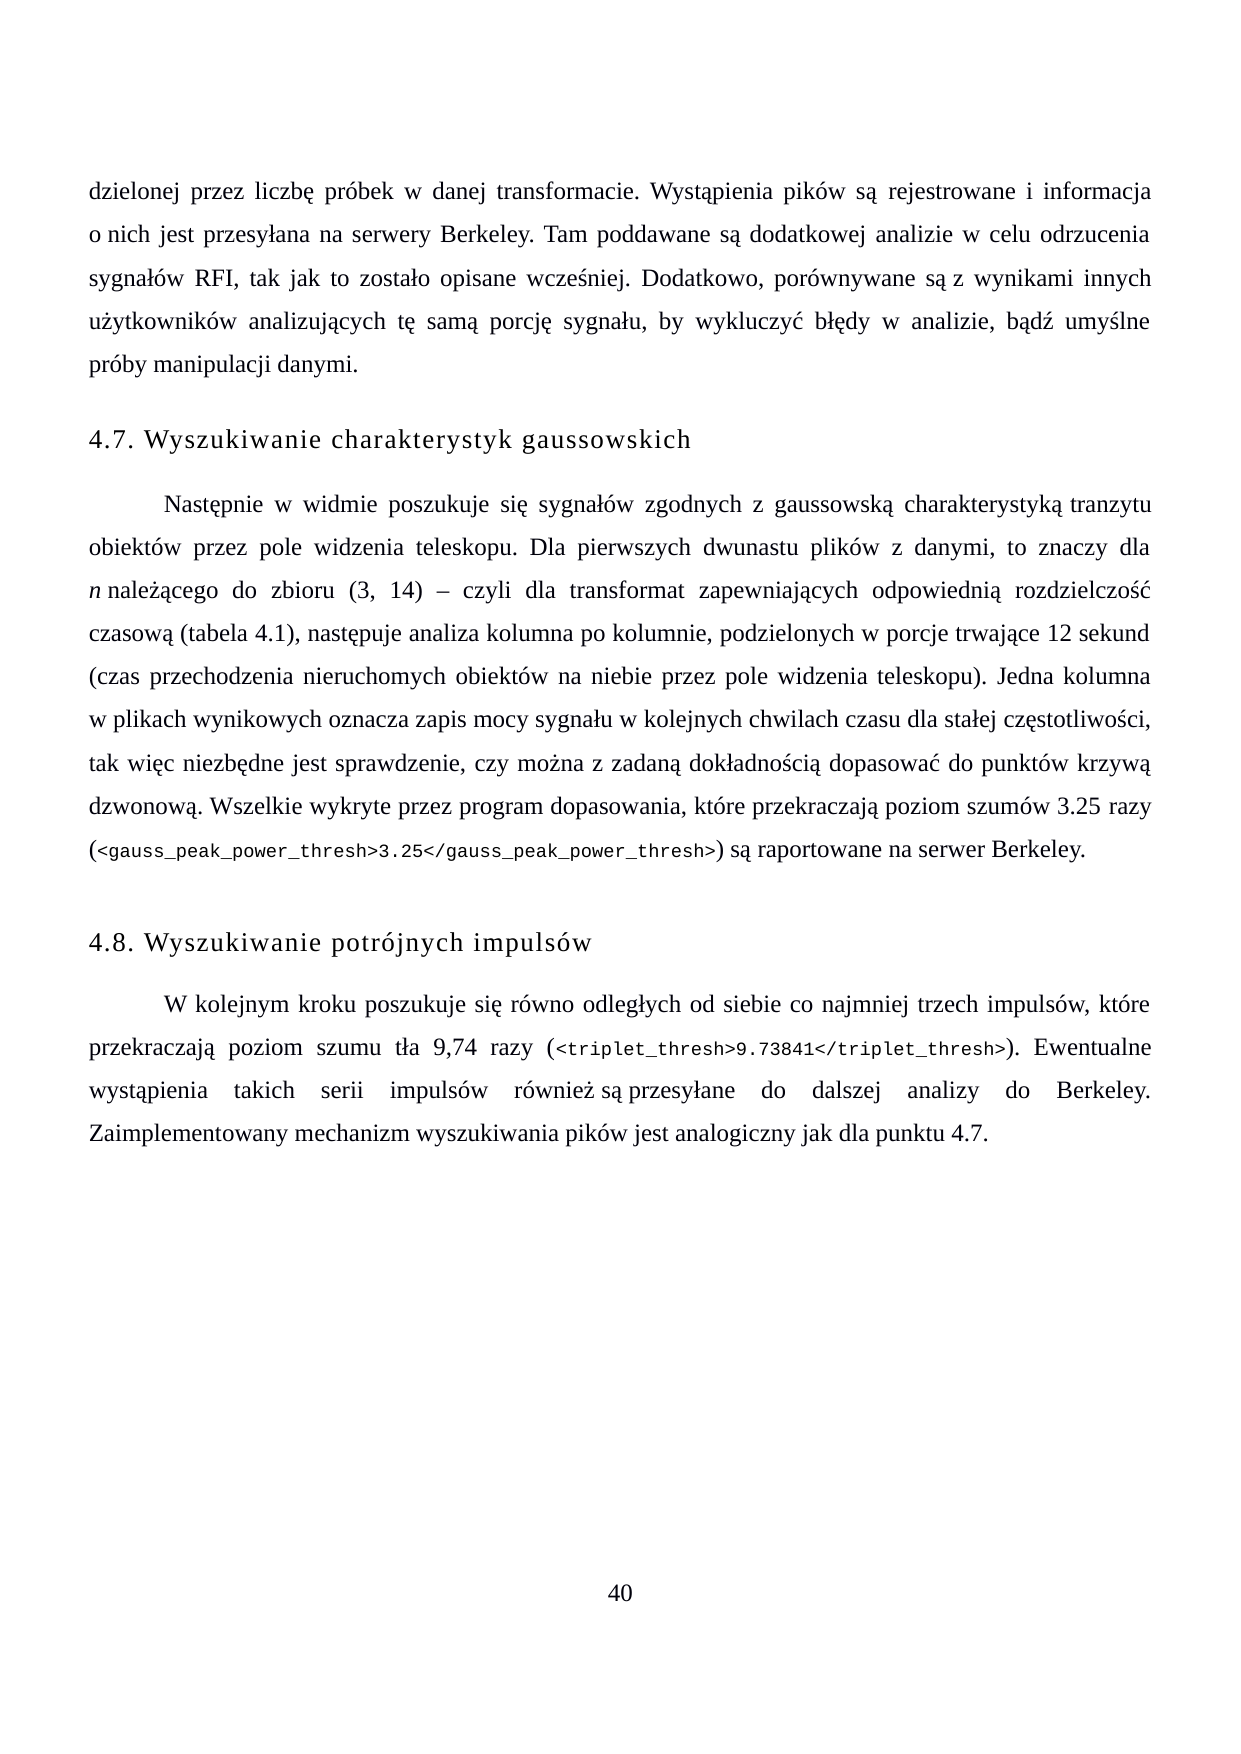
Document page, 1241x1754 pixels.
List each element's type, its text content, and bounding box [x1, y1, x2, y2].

text W kolejnym kroku poszukuje się równo odległych od siebie co najmniej trzech impulsów, które przekraczają poziom szumu tła 9,74 razy (<triplet_thresh>9.73841</triplet_thresh>). Ewentualne wystąpienia takich serii impulsów również są przesyłane do dalszej analizy do Berkeley. Zaimplementowany mechanizm wyszukiwania pików jest analogiczny jak dla punktu 4.7. [88, 989, 1152, 1147]
text Następnie w widmie poszukuje się sygnałów zgodnych z gaussowską charakterystyką tranzytu obiektów przez pole widzenia teleskopu. Dla pierwszych dwunastu plików z danymi, to znaczy dla n należącego do zbioru (3, 14) – czyli dla transformat zapewniających odpowiednią rozdzielczość czasową (tabela 4.1), następuje analiza kolumna po kolumnie, podzielonych w porcje trwające 12 sekund (czas przechodzenia nieruchomych obiektów na niebie przez pole widzenia teleskopu). Jedna kolumna w plikach wynikowych oznacza zapis mocy sygnału w kolejnych chwilach czasu dla stałej częstotliwości, tak więc niezbędne jest sprawdzenie, czy można z zadaną dokładnością dopasować do punktów krzywą dzwonową. Wszelkie wykryte przez program dopasowania, które przekraczają poziom szumów 3.25 razy (<gauss_peak_power_thresh>3.25</gauss_peak_power_thresh>) są raportowane na serwer Berkeley. [88, 489, 1152, 863]
subtitle 4.7. Wyszukiwanie charakterystyk gaussowskich [88, 423, 1152, 454]
subtitle 4.8. Wyszukiwanie potrójnych impulsów [88, 926, 1152, 957]
text dzielonej przez liczbę próbek w danej transformacie. Wystąpienia pików są rejestrowane i informacja o nich jest przesyłana na serwery Berkeley. Tam poddawane są dodatkowej analizie w celu odrzucenia sygnałów RFI, tak jak to zostało opisane wcześniej. Dodatkowo, porównywane są z wynikami innych użytkowników analizujących tę samą porcję sygnału, by wykluczyć błędy w analizie, bądź umyślne próby manipulacji danymi. [88, 176, 1152, 378]
